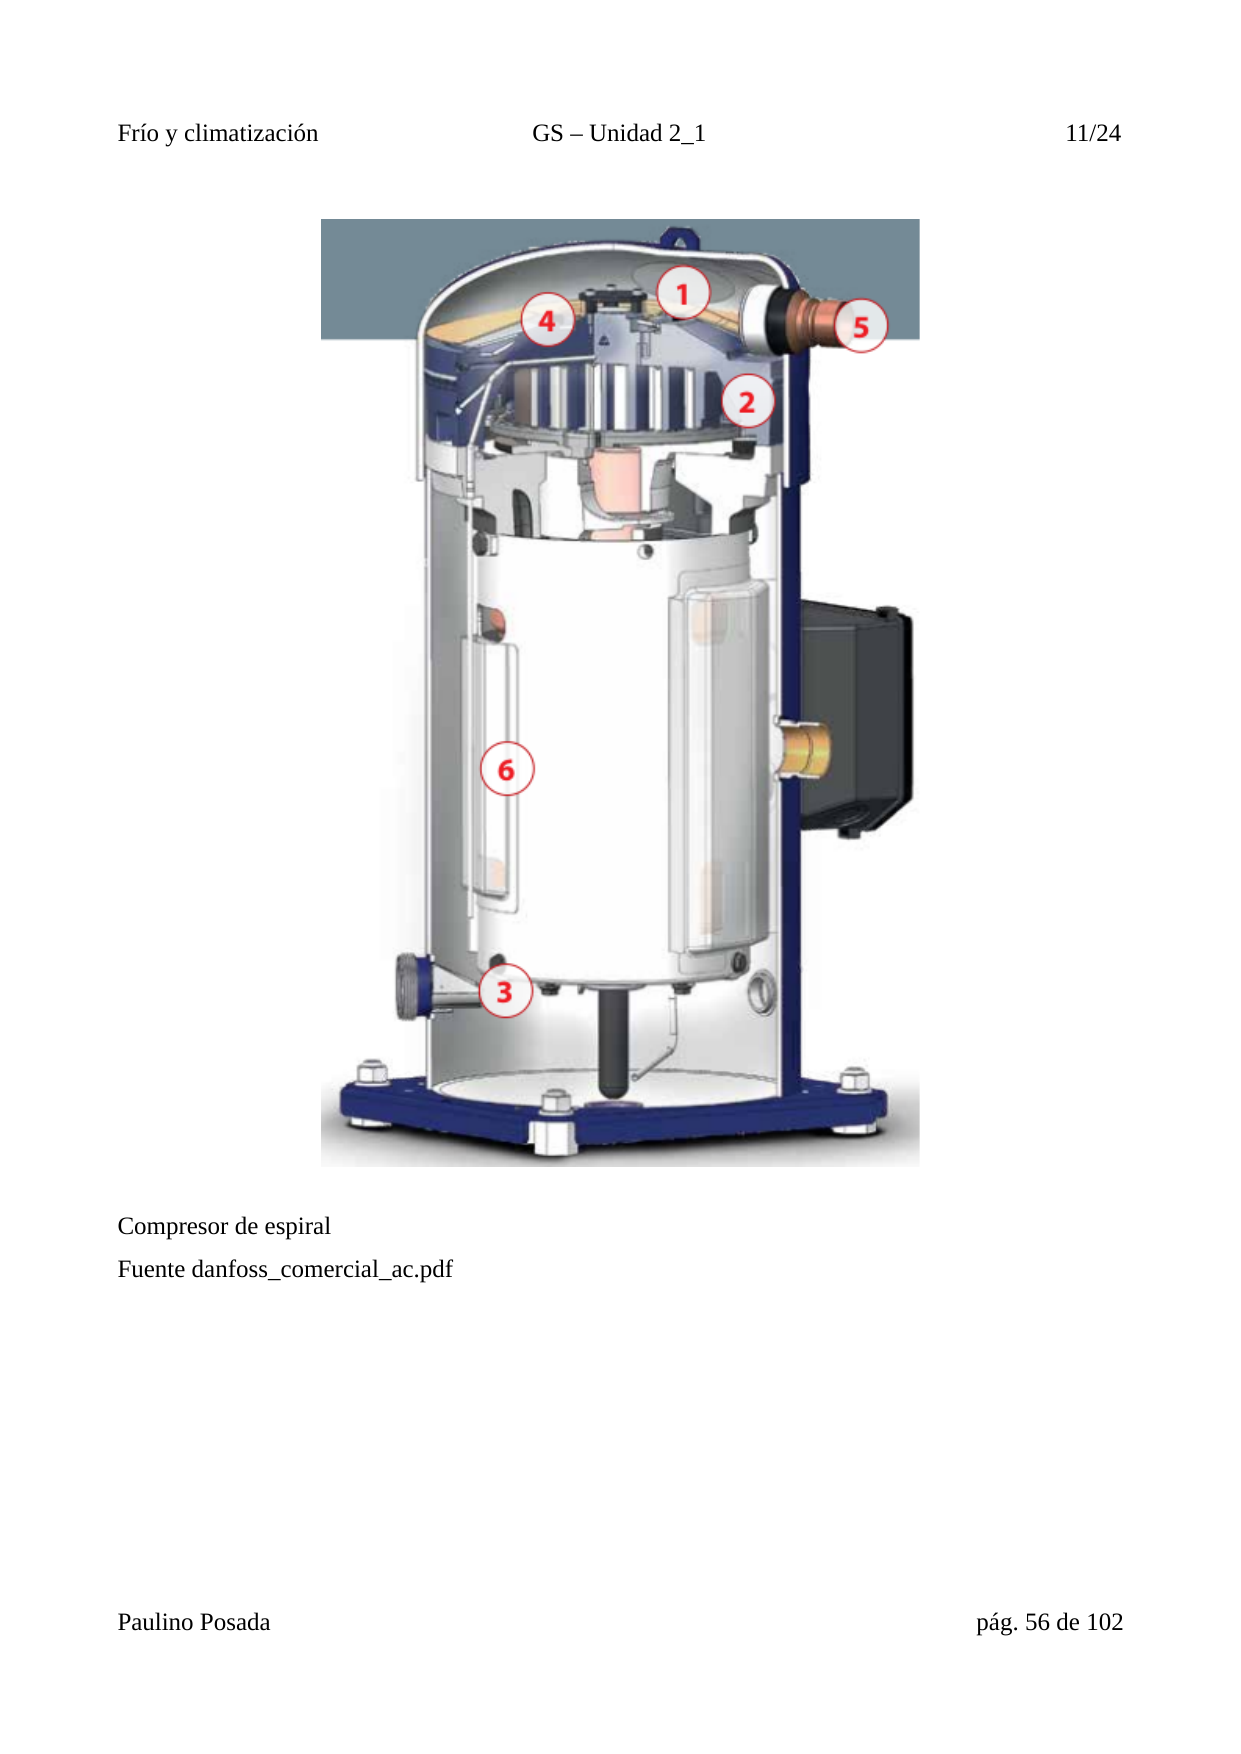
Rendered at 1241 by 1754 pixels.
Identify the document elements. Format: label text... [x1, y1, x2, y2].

text Fuente danfoss_comercial_ac.pdf [117, 1254, 1123, 1283]
text Compresor de espiral [117, 1211, 1123, 1240]
picture [321, 219, 920, 1167]
